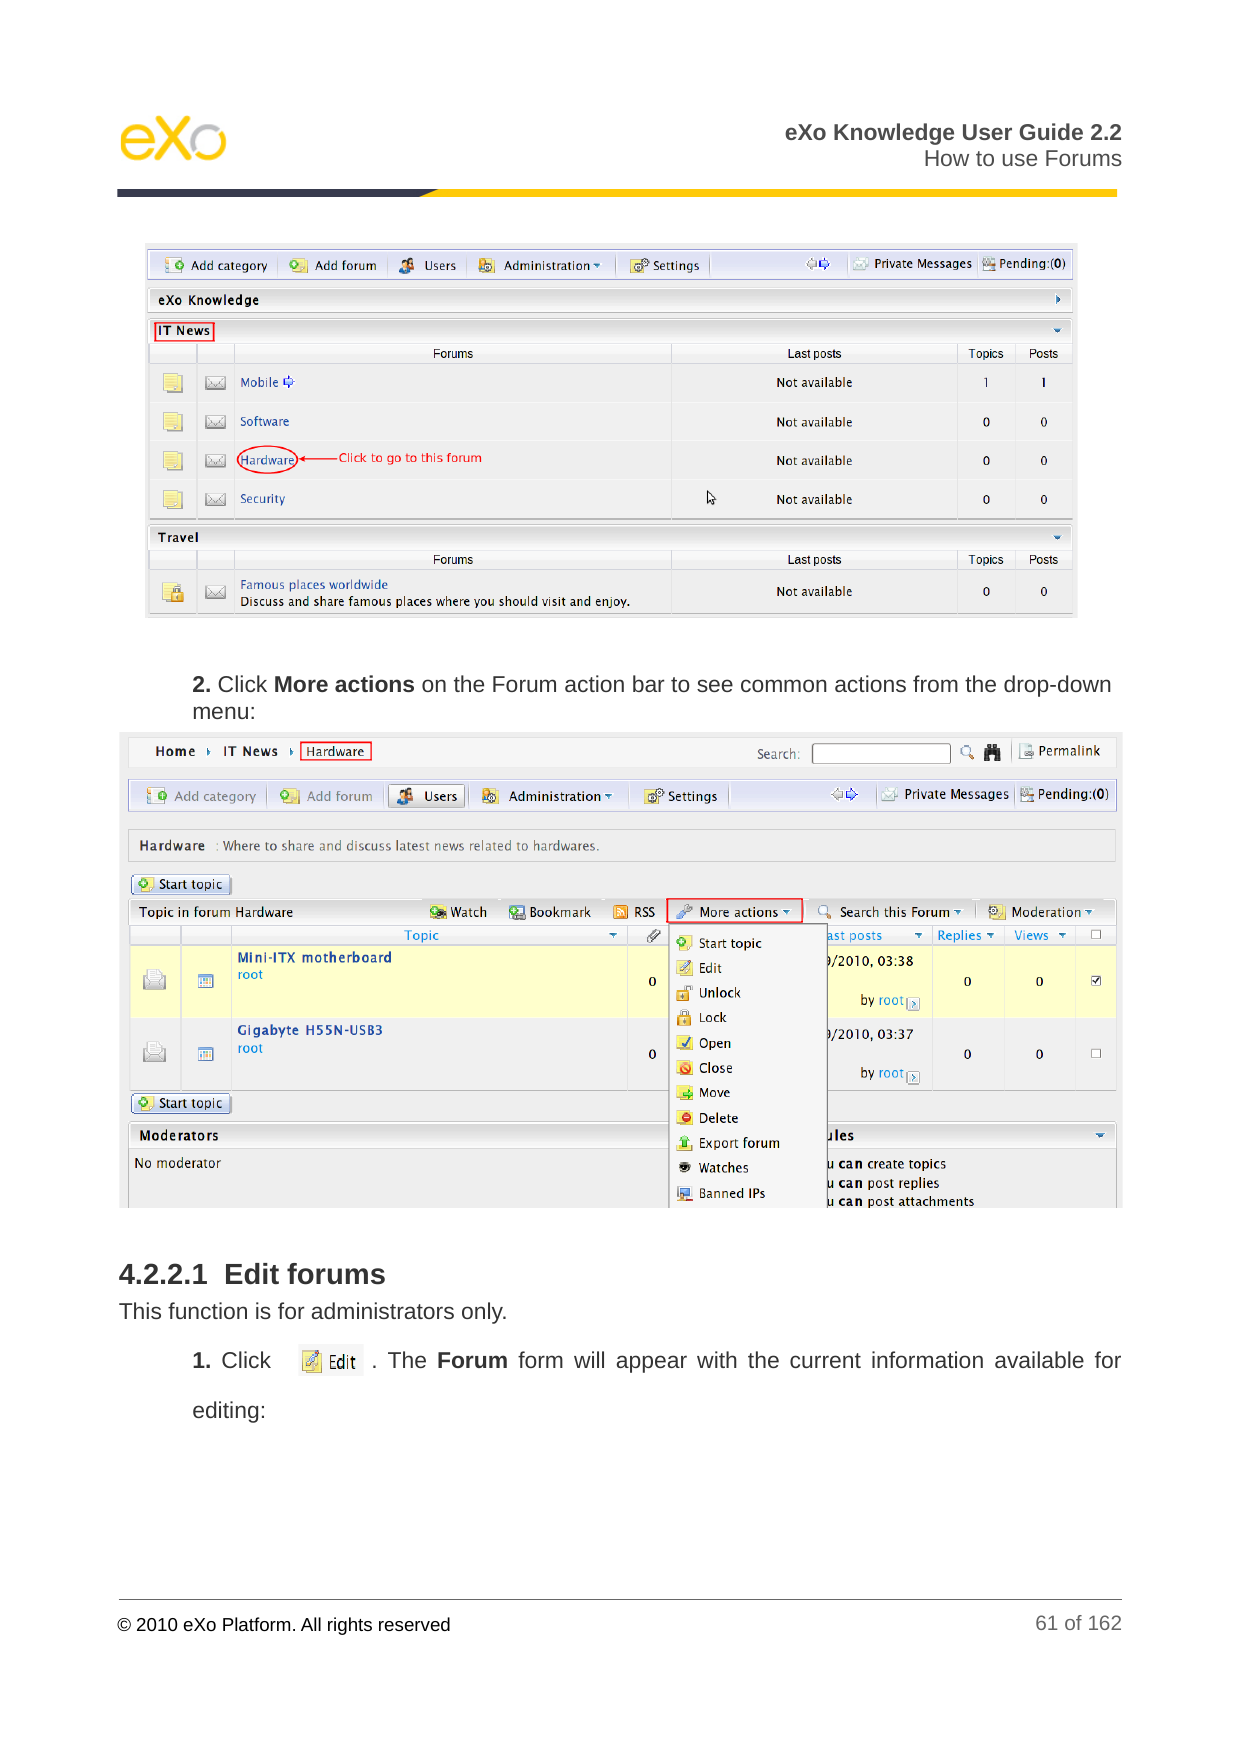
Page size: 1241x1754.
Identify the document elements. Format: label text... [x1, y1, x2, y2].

picture [298, 1344, 364, 1376]
picture [120, 115, 227, 161]
text 2. Click More actions on the Forum action bar to see common actions from the drop-down menu: [118, 671, 1122, 724]
list 1. Click . The Forum form will appear with the current information available for editing: [192, 1337, 1122, 1423]
picture [119, 732, 1123, 1208]
picture [117, 189, 1118, 197]
subtitle Edit forums [118, 1257, 1122, 1290]
text This function is for administrators only. [118, 1298, 1122, 1324]
picture [145, 243, 1078, 618]
